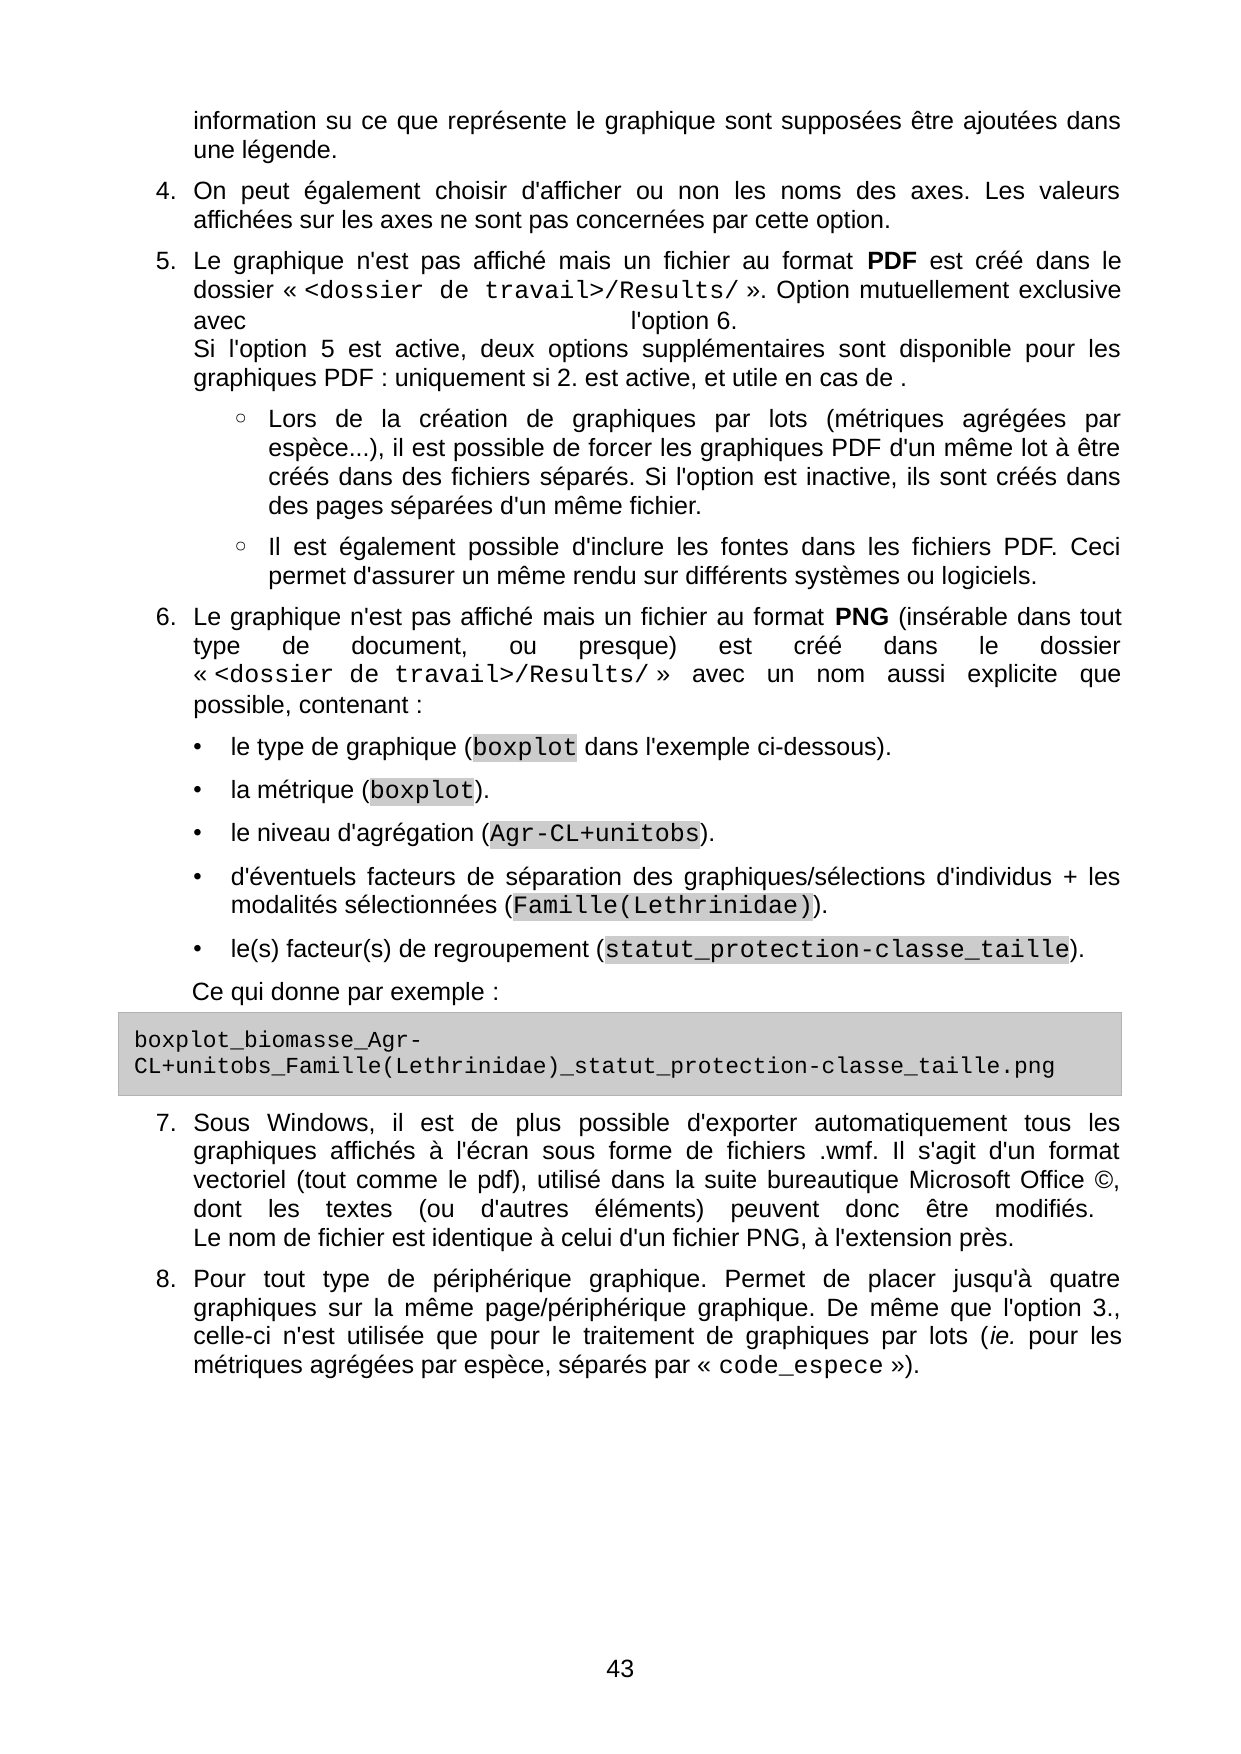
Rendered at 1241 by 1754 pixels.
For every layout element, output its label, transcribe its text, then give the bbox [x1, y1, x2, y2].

list information su ce que représente le graphique sont supposées être ajoutées dans une légende. [156, 106, 1122, 164]
list d'éventuels facteurs de séparation des graphiques/sélections d'individus + les modalités sélectionnées (Famille(Lethrinidae)). [193, 861, 1122, 921]
list la métrique (boxplot). [193, 775, 1122, 806]
list Lors de la création de graphiques par lots (métriques agrégées par espèce...), il est possible de forcer les graphiques PDF d'un même lot à être créés dans des fichiers séparés. Si l'option est inactive, ils sont créés dans des pages séparées d'un même fichier. [231, 404, 1122, 519]
list le niveau d'agrégation (Agr-CL+unitobs). [193, 818, 1122, 849]
list le(s) facteur(s) de regroupement (statut_protection-classe_taille). [193, 934, 1122, 964]
list Le graphique n'est pas affiché mais un fichier au format PNG (insérable dans tout type de document, ou presque) est créé dans le dossier « <dossier de travail>/Results/ » avec un nom aussi explicite que possible, contenant : [156, 602, 1122, 719]
list Le graphique n'est pas affiché mais un fichier au format PDF est créé dans le dossier « <dossier de travail>/Results/ ». Option mutuellement exclusive avec l'option 6. Si l'option 5 est active, deux options supplémentaires sont disponible pour les graphiques PDF : uniquement si 2. est active, et utile en cas de . [156, 246, 1122, 392]
list Pour tout type de périphérique graphique. Permet de placer jusqu'à quatre graphiques sur la même page/périphérique graphique. De même que l'option 3., celle-ci n'est utilisée que pour le traitement de graphiques par lots (ie. pour les métriques agrégées par espèce, séparés par « code_espece »). [156, 1264, 1122, 1381]
list Il est également possible d'inclure les fontes dans les fichiers PDF. Ceci permet d'assurer un même rendu sur différents systèmes ou logiciels. [231, 532, 1122, 589]
list On peut également choisir d'afficher ou non les noms des axes. Les valeurs affichées sur les axes ne sont pas concernées par cette option. [156, 176, 1122, 234]
text boxplot_biomasse_Agr-CL+unitobs_Famille(Lethrinidae)_statut_protection-classe_taille.png [119, 1013, 1121, 1095]
list le type de graphique (boxplot dans l'exemple ci-dessous). [193, 731, 1122, 762]
list Sous Windows, il est de plus possible d'exporter automatiquement tous les graphiques affichés à l'écran sous forme de fichiers .wmf. Il s'agit d'un format vectoriel (tout comme le pdf), utilisé dans la suite bureautique Microsoft Office ©, dont les textes (ou d'autres éléments) peuvent donc être modifiés. Le nom de fichier est identique à celui d'un fichier PNG, à l'extension près. [156, 1108, 1122, 1251]
text Ce qui donne par exemple : [118, 977, 1122, 1006]
